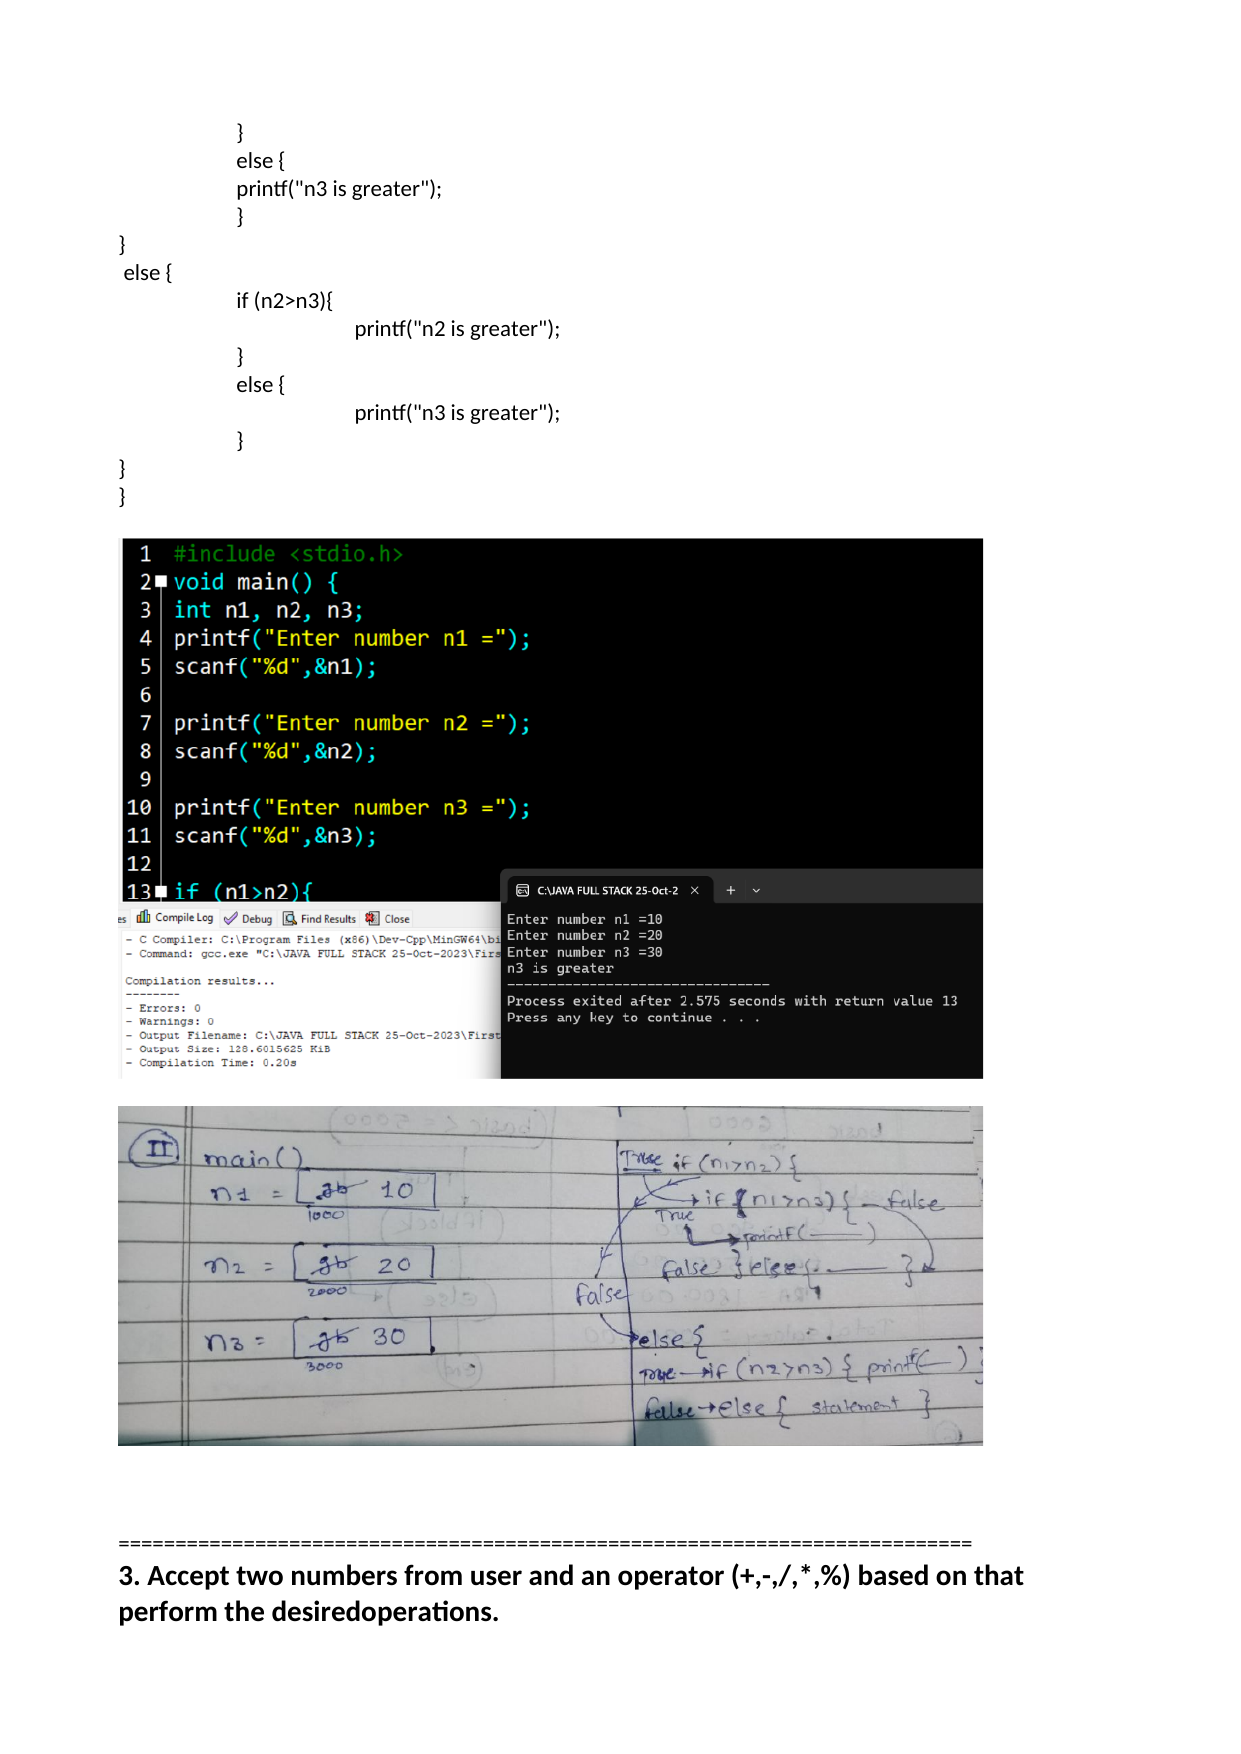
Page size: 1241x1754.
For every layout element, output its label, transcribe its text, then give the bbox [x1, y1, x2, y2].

text =========================================================================== [118, 1529, 1122, 1557]
text } [118, 202, 1122, 230]
text if (n2>n3){ [118, 286, 1122, 314]
text } [118, 426, 1122, 454]
text printf("n2 is greater"); [118, 314, 1122, 342]
text else { [118, 146, 1122, 174]
text } [118, 482, 1122, 510]
text else { [118, 258, 1122, 286]
text } [118, 342, 1122, 370]
text printf("n3 is greater"); [118, 398, 1122, 426]
text else { [118, 370, 1122, 398]
text } [118, 230, 1122, 258]
text } [118, 118, 1122, 146]
text } [118, 454, 1122, 482]
text printf("n3 is greater"); [118, 174, 1122, 202]
text 3. Accept two numbers from user and an operator (+,-,/,*,%) based on that perform the desiredoperations. [118, 1557, 1122, 1628]
